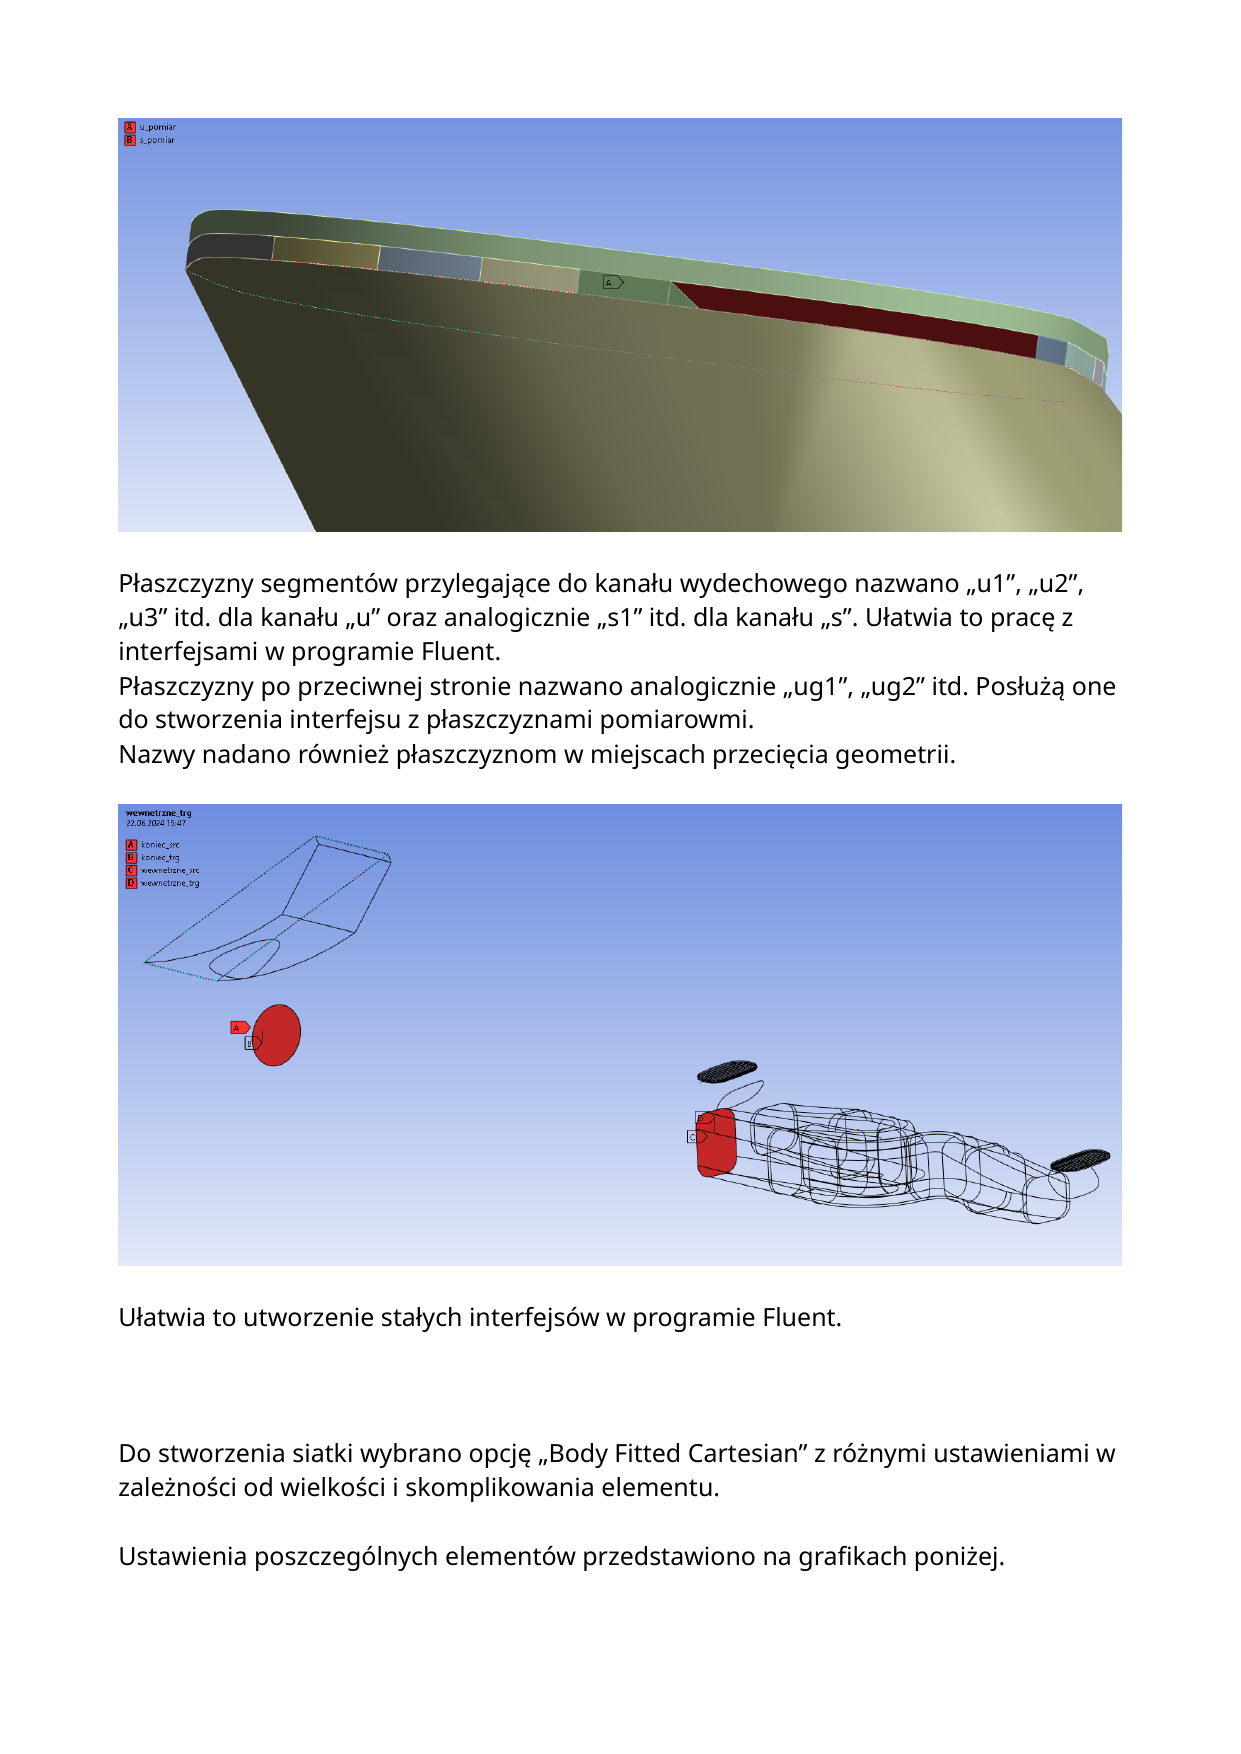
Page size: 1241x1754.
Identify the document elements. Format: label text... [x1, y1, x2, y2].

picture [118, 804, 1123, 1266]
text Płaszczyzny po przeciwnej stronie nazwano analogicznie „ug1”, „ug2” itd. Posłużą one do stworzenia interfejsu z płaszczyznami pomiarowmi. [118, 668, 1122, 736]
text Ustawienia poszczególnych elementów przedstawiono na grafikach poniżej. [118, 1538, 1122, 1572]
picture [118, 118, 1123, 532]
text Ułatwia to utworzenie stałych interfejsów w programie Fluent. [118, 1300, 1122, 1334]
text Nazwy nadano również płaszczyznom w miejscach przecięcia geometrii. [118, 736, 1122, 770]
text Płaszczyzny segmentów przylegające do kanału wydechowego nazwano „u1”, „u2”, „u3” itd. dla kanału „u” oraz analogicznie „s1” itd. dla kanału „s”. Ułatwia to pracę z interfejsami w programie Fluent. [118, 566, 1122, 668]
text Do stworzenia siatki wybrano opcję „Body Fitted Cartesian” z różnymi ustawieniami w zależności od wielkości i skomplikowania elementu. [118, 1436, 1122, 1504]
